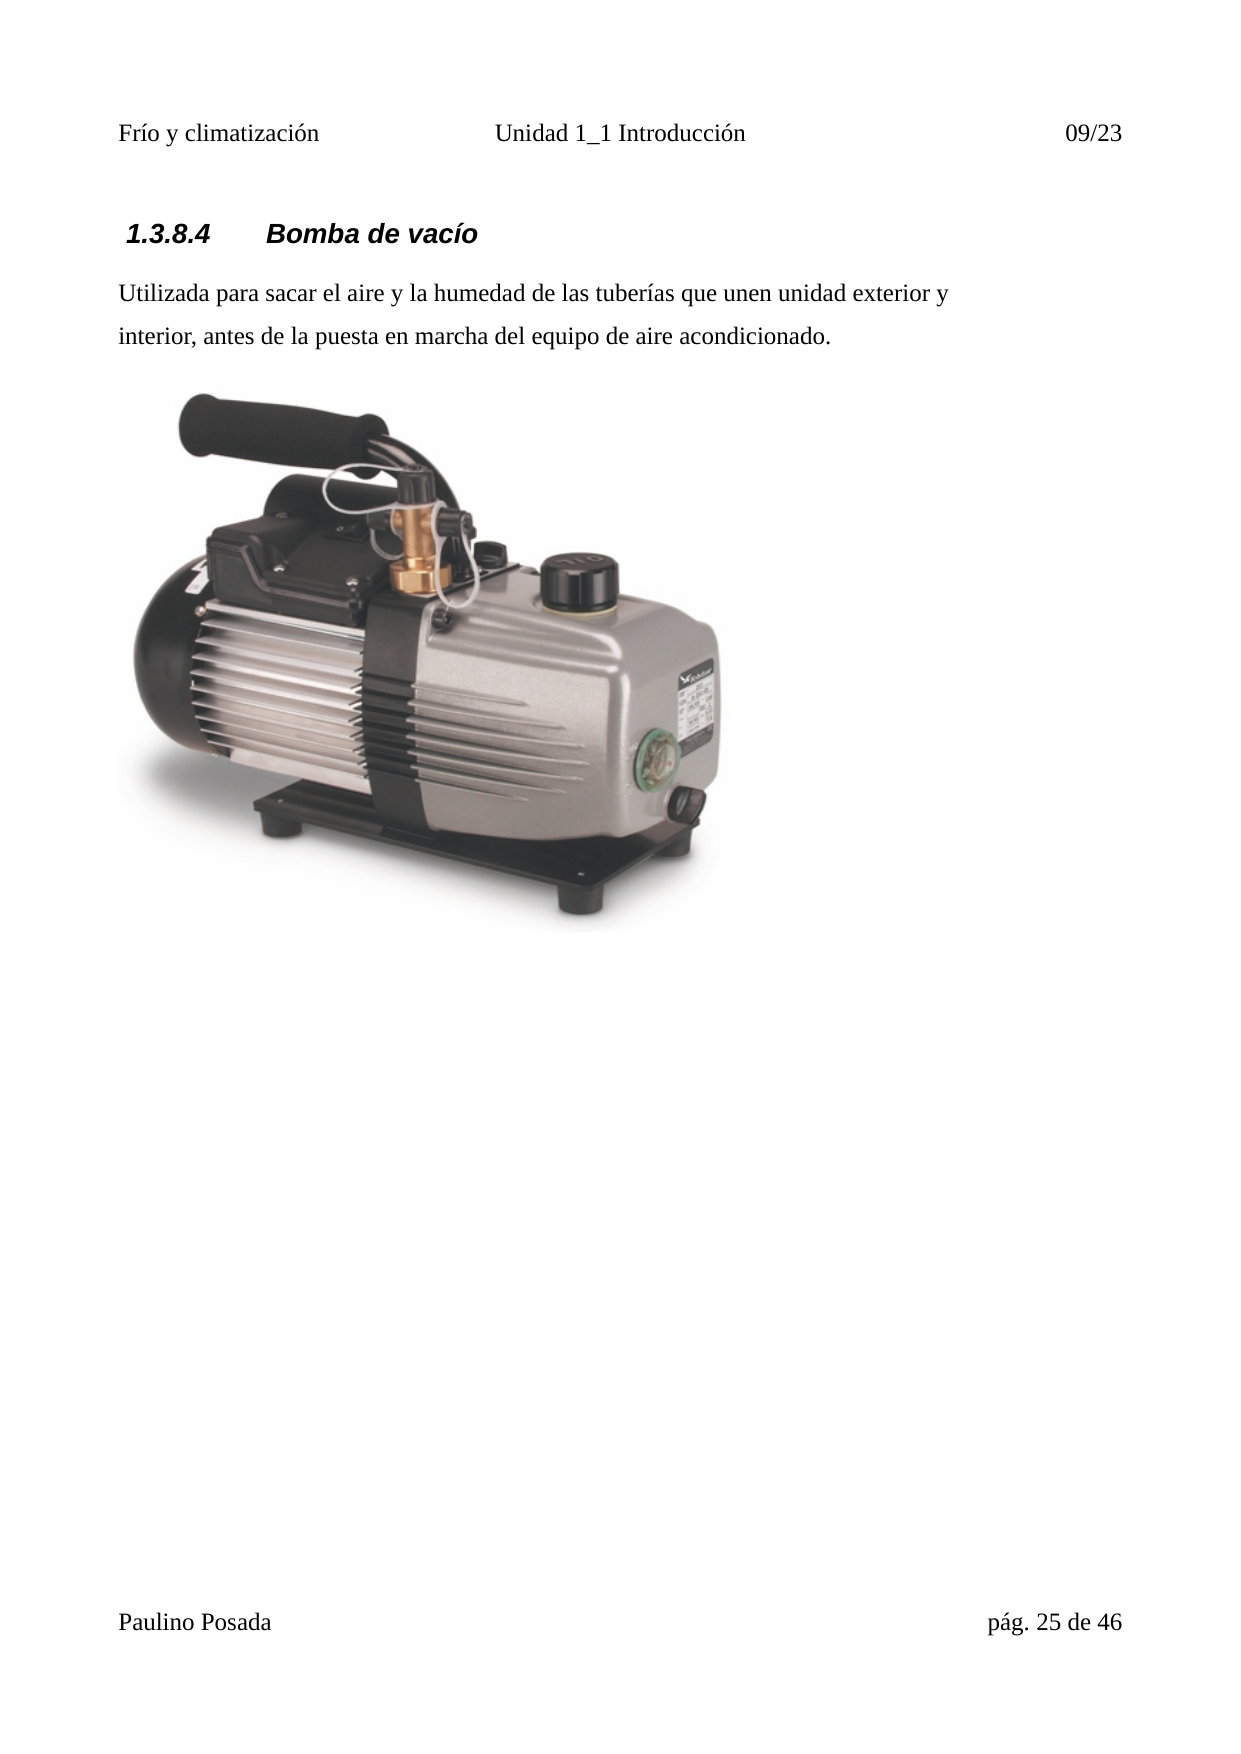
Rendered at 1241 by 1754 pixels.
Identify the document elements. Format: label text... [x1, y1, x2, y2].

picture [118, 378, 732, 932]
text interior, antes de la puesta en marcha del equipo de aire acondicionado. [118, 321, 1122, 350]
subtitle Bomba de vacío [118, 218, 1122, 249]
text Utilizada para sacar el aire y la humedad de las tuberías que unen unidad exterior y [118, 278, 1122, 307]
